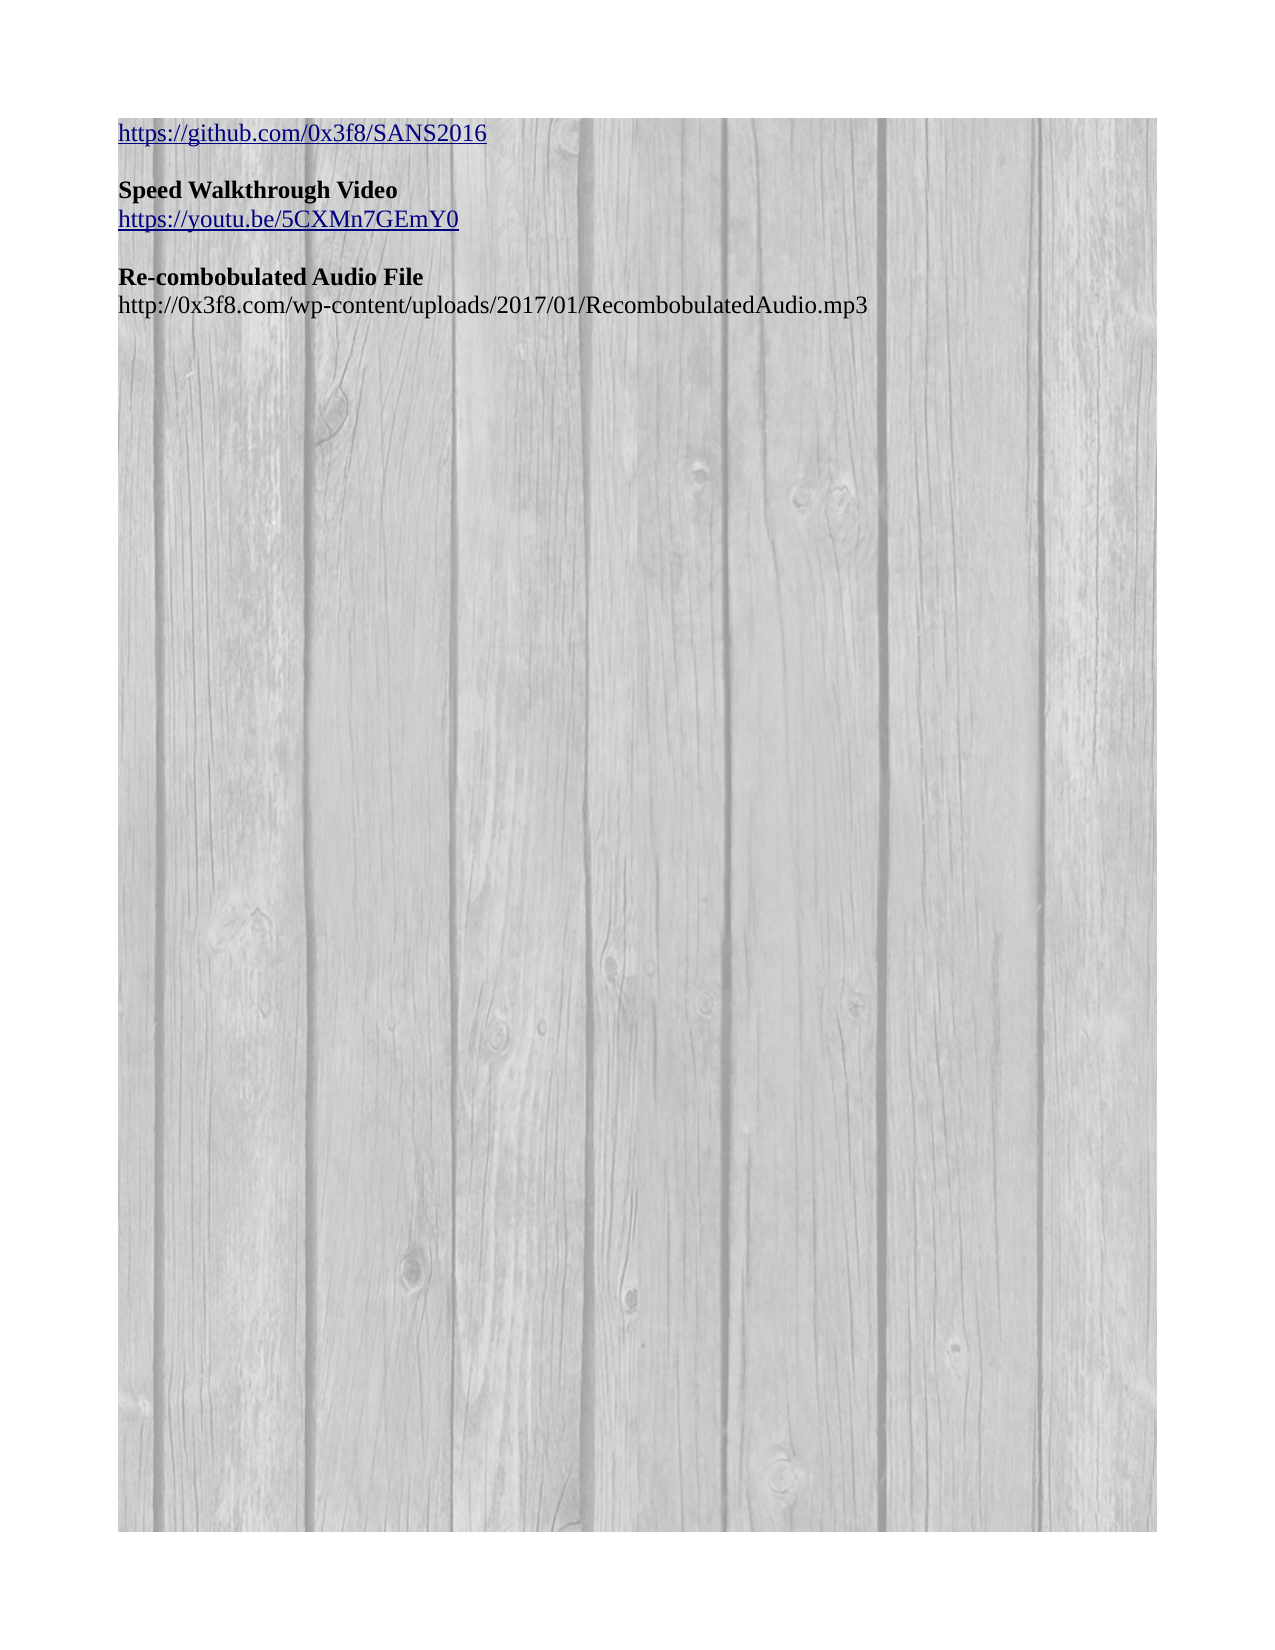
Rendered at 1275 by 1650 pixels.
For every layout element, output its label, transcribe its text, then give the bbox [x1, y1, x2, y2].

picture [118, 233, 1157, 262]
text http://0x3f8.com/wp-content/uploads/2017/01/RecombobulatedAudio.mp3 [118, 291, 1157, 319]
picture [118, 319, 1157, 1532]
text https://youtu.be/5CXMn7GEmY0 [118, 204, 1157, 233]
text Re-combobulated Audio File [118, 262, 1157, 291]
text Speed Walkthrough Video [118, 176, 1157, 204]
text https://github.com/0x3f8/SANS2016 [118, 118, 1157, 147]
picture [118, 147, 1157, 176]
